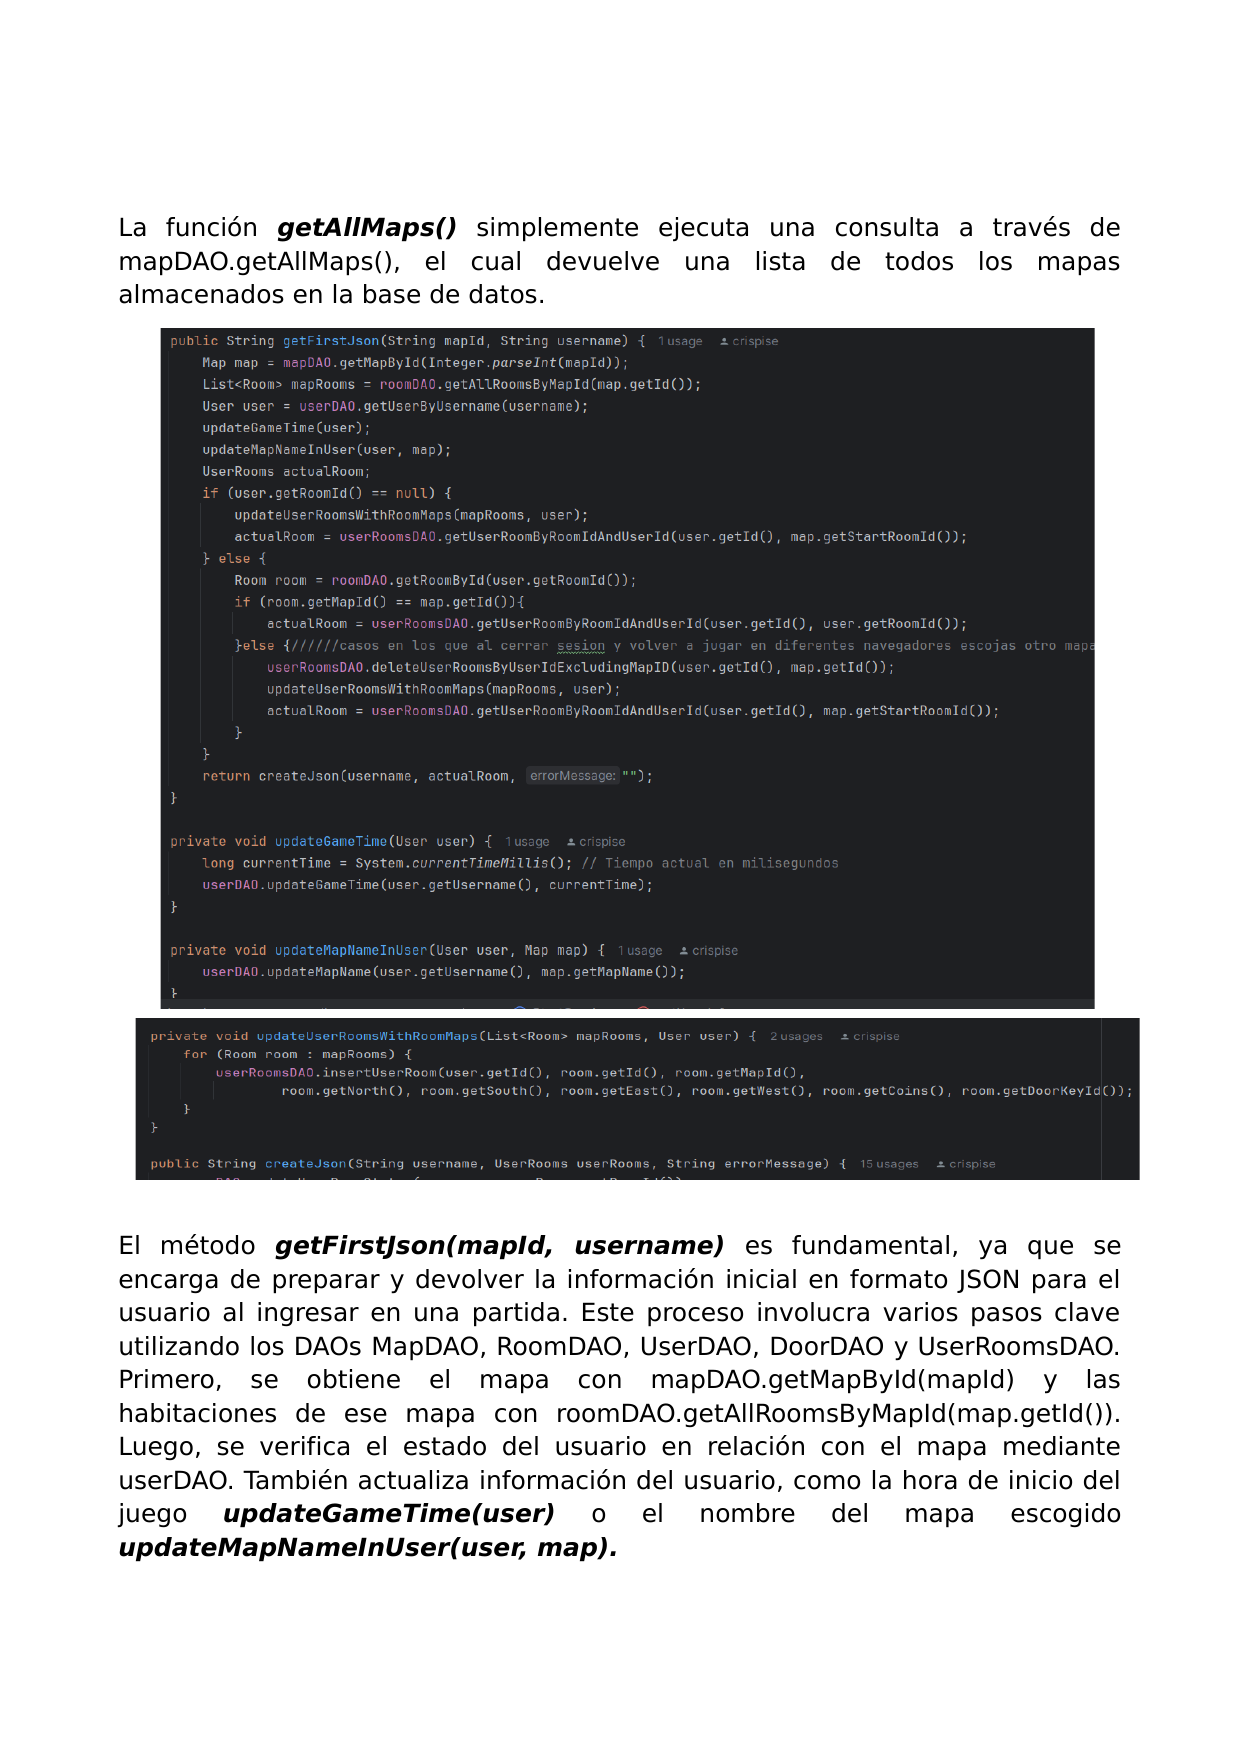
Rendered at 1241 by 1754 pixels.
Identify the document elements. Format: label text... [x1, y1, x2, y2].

picture [135, 1018, 1140, 1180]
picture [160, 328, 1095, 1009]
text El método getFirstJson(mapId, username) es fundamental, ya que se encarga de preparar y devolver la información inicial en formato JSON para el usuario al ingresar en una partida. Este proceso involucra varios pasos clave utilizando los DAOs MapDAO, RoomDAO, UserDAO, DoorDAO y UserRoomsDAO. Primero, se obtiene el mapa con mapDAO.getMapById(mapId) y las habitaciones de ese mapa con roomDAO.getAllRoomsByMapId(map.getId()). Luego, se verifica el estado del usuario en relación con el mapa mediante userDAO. También actualiza información del usuario, como la hora de inicio del juego updateGameTime(user) o el nombre del mapa escogido updateMapNameInUser(user, map). [118, 1231, 1122, 1562]
text La función getAllMaps() simplemente ejecuta una consulta a través de mapDAO.getAllMaps(), el cual devuelve una lista de todos los mapas almacenados en la base de datos. [118, 213, 1122, 309]
